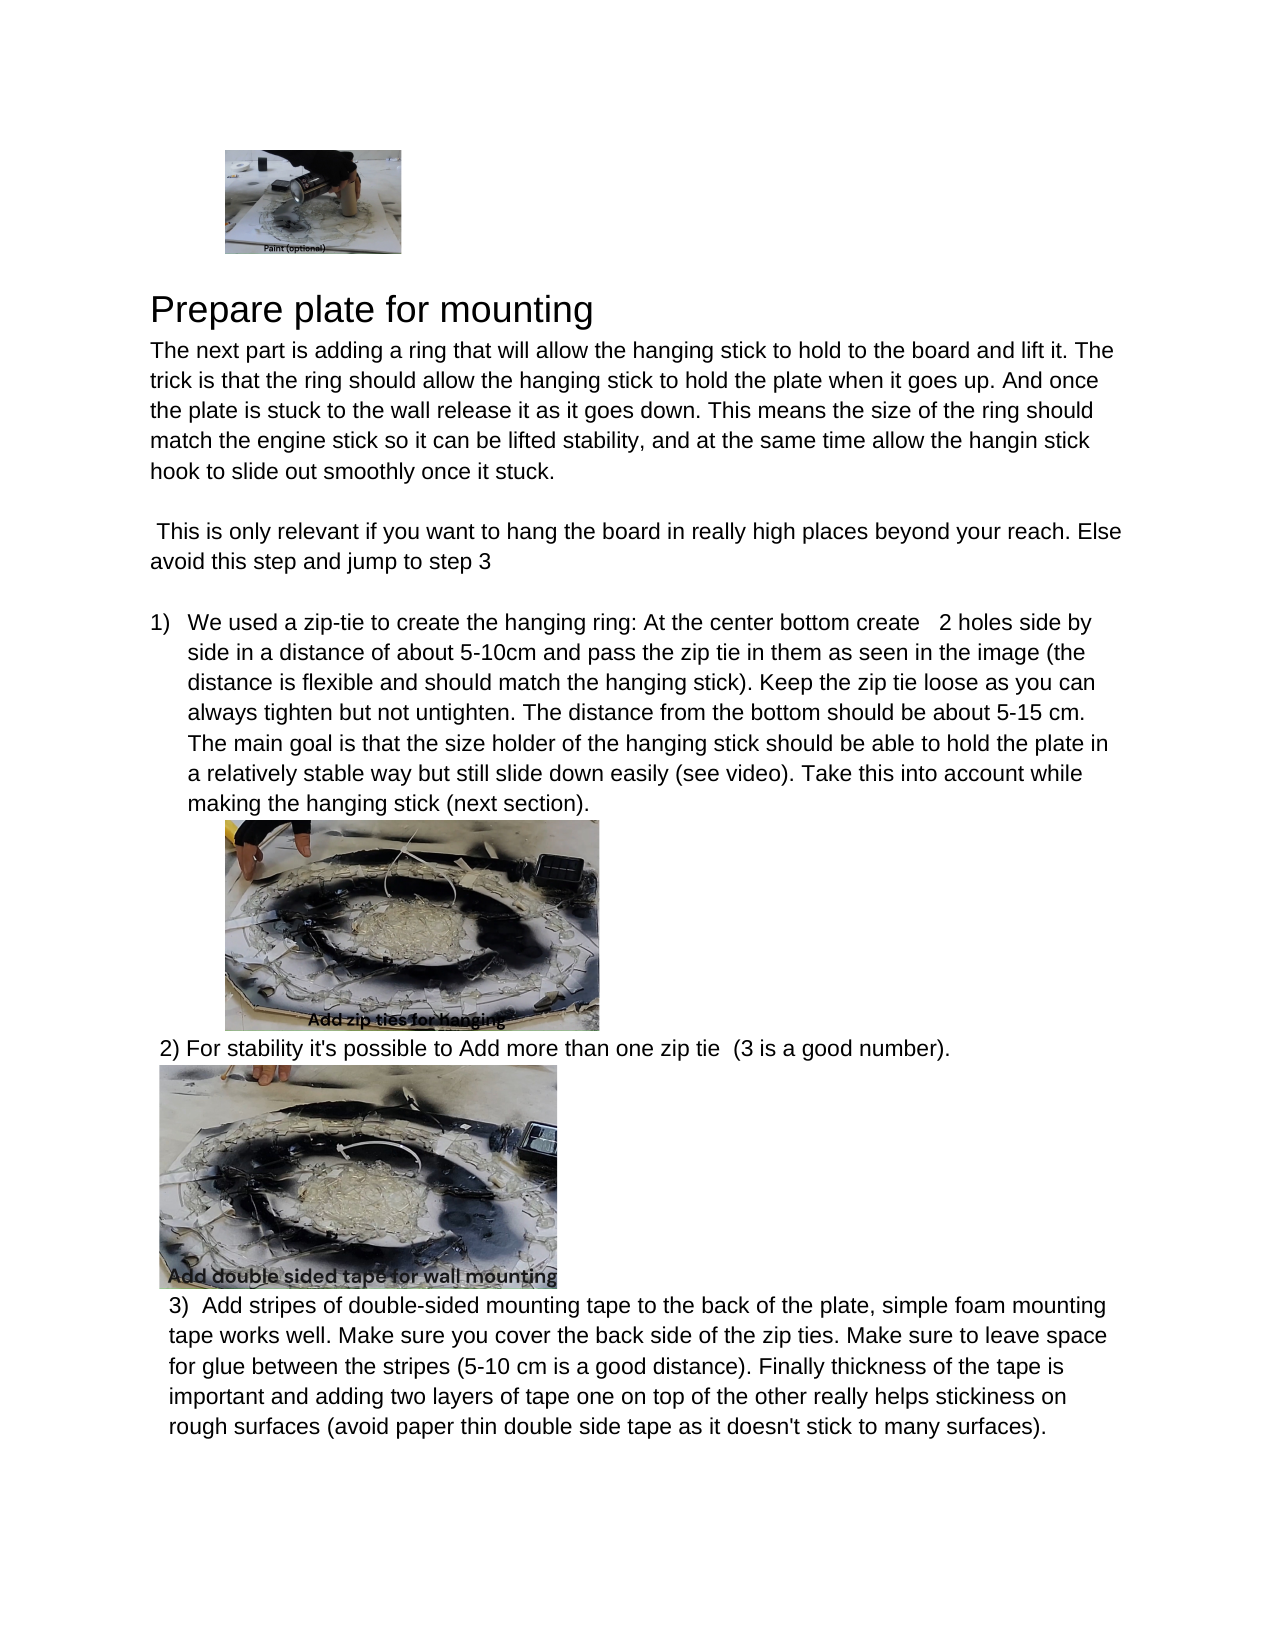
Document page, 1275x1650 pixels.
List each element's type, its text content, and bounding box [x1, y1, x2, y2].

text 2) For stability it's possible to Add more than one zip tie (3 is a good number). [159, 1035, 1125, 1288]
picture [159, 1065, 558, 1289]
text Prepare plate for mounting [150, 287, 1125, 330]
text 3) Add stripes of double-sided mounting tape to the back of the plate, simple foam mounting tape works well. Make sure you cover the back side of the zip ties. Make sure to leave space for glue between the stripes (5-10 cm is a good distance). Finally thickness of the tape is important and adding two layers of tape one on top of the other really helps stickiness on rough surfaces (avoid paper thin double side tape as it doesn't stick to many surfaces). [169, 1292, 1125, 1439]
text The next part is adding a ring that will allow the hanging stick to hold to the board and lift it. The trick is that the ring should allow the hanging stick to hold the plate when it goes up. And once the plate is stuck to the wall release it as it goes down. This means the size of the ring should match the engine stick so it can be lifted stability, and at the same time allow the hangin stick hook to slide out smoothly once it stuck. [150, 337, 1125, 484]
text This is only relevant if you want to hang the board in really high places beyond your reach. Else avoid this step and jump to step 3 [150, 518, 1125, 575]
picture [225, 150, 402, 254]
picture [225, 820, 600, 1031]
list We used a zip-tie to create the hanging ring: At the center bottom create 2 holes side by side in a distance of about 5-10cm and pass the zip tie in them as seen in the image (the distance is flexible and should match the hanging stick). Keep the zip tie loose as you can always tighten but not untighten. The distance from the bottom should be about 5-15 cm. The main goal is that the size holder of the hanging stick should be able to hold the plate in a relatively stable way but still slide down easily (see video). Take this into account while making the hanging stick (next section). [150, 609, 1125, 816]
